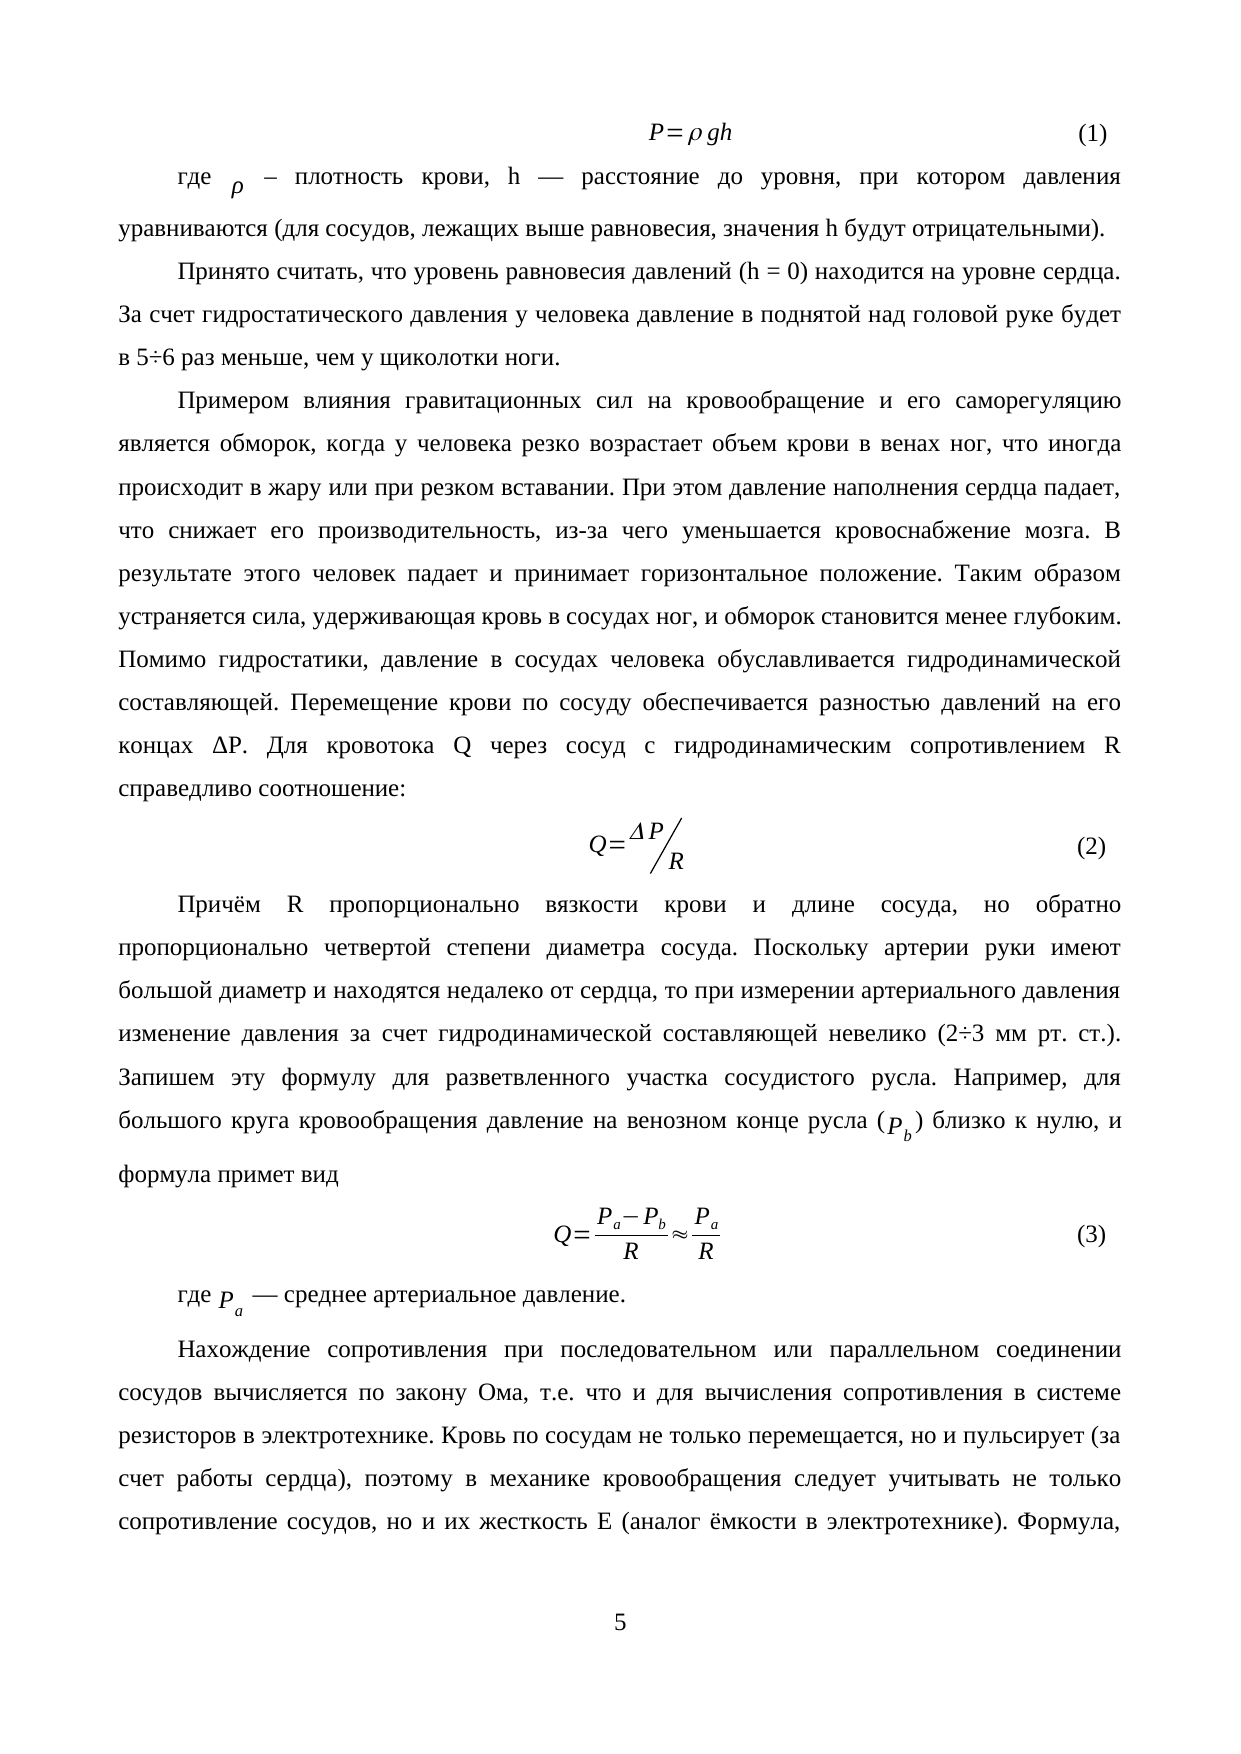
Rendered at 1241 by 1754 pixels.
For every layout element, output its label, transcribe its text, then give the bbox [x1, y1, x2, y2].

text Причём R пропорционально вязкости крови и длине сосуда, но обратно пропорционально четвертой степени диаметра сосуда. Поскольку артерии руки имеют большой диаметр и находятся недалеко от сердца, то при измерении артериального давления изменение давления за счет гидродинамической составляющей невелико (2÷3 мм рт. ст.). Запишем эту формулу для разветвленного участка сосудистого русла. Например, для большого круга кровообращения давление на венозном конце русла () близко к нулю, и формула примет вид [118, 889, 1122, 1188]
text (2) [118, 817, 1122, 875]
text где – плотность крови, h — расстояние до уровня, при котором давления уравниваются (для сосудов, лежащих выше равновесия, значения h будут отрицательными). [118, 161, 1122, 242]
text Нахождение сопротивления при последовательном или параллельном соединении сосудов вычисляется по закону Ома, т.е. что и для вычисления сопротивления в системе резисторов в электротехнике. Кровь по сосудам не только перемещается, но и пульсирует (за счет работы сердца), поэтому в механике кровообращения следует учитывать не только сопротивление сосудов, но и их жесткость E (аналог ёмкости в электротехнике). Формула, [118, 1334, 1122, 1535]
text (1) [118, 118, 1122, 147]
text где — среднее артериальное давление. [118, 1279, 1122, 1319]
text (3) [118, 1202, 1122, 1265]
text Примером влияния гравитационных сил на кровообращение и его саморегуляцию является обморок, когда у человека резко возрастает объем крови в венах ног, что иногда происходит в жару или при резком вставании. При этом давление наполнения сердца падает, что снижает его производительность, из-за чего уменьшается кровоснабжение мозга. В результате этого человек падает и принимает горизонтальное положение. Таким образом устраняется сила, удерживающая кровь в сосудах ног, и обморок становится менее глубоким. Помимо гидростатики, давление в сосудах человека обуславливается гидродинамической составляющей. Перемещение крови по сосуду обеспечивается разностью давлений на его концах ΔP. Для кровотока Q через сосуд с гидродинамическим сопротивлением R справедливо соотношение: [118, 385, 1122, 802]
text Принято считать, что уровень равновесия давлений (h = 0) находится на уровне сердца. За счет гидростатического давления у человека давление в поднятой над головой руке будет в 5÷6 раз меньше, чем у щиколотки ноги. [118, 256, 1122, 371]
